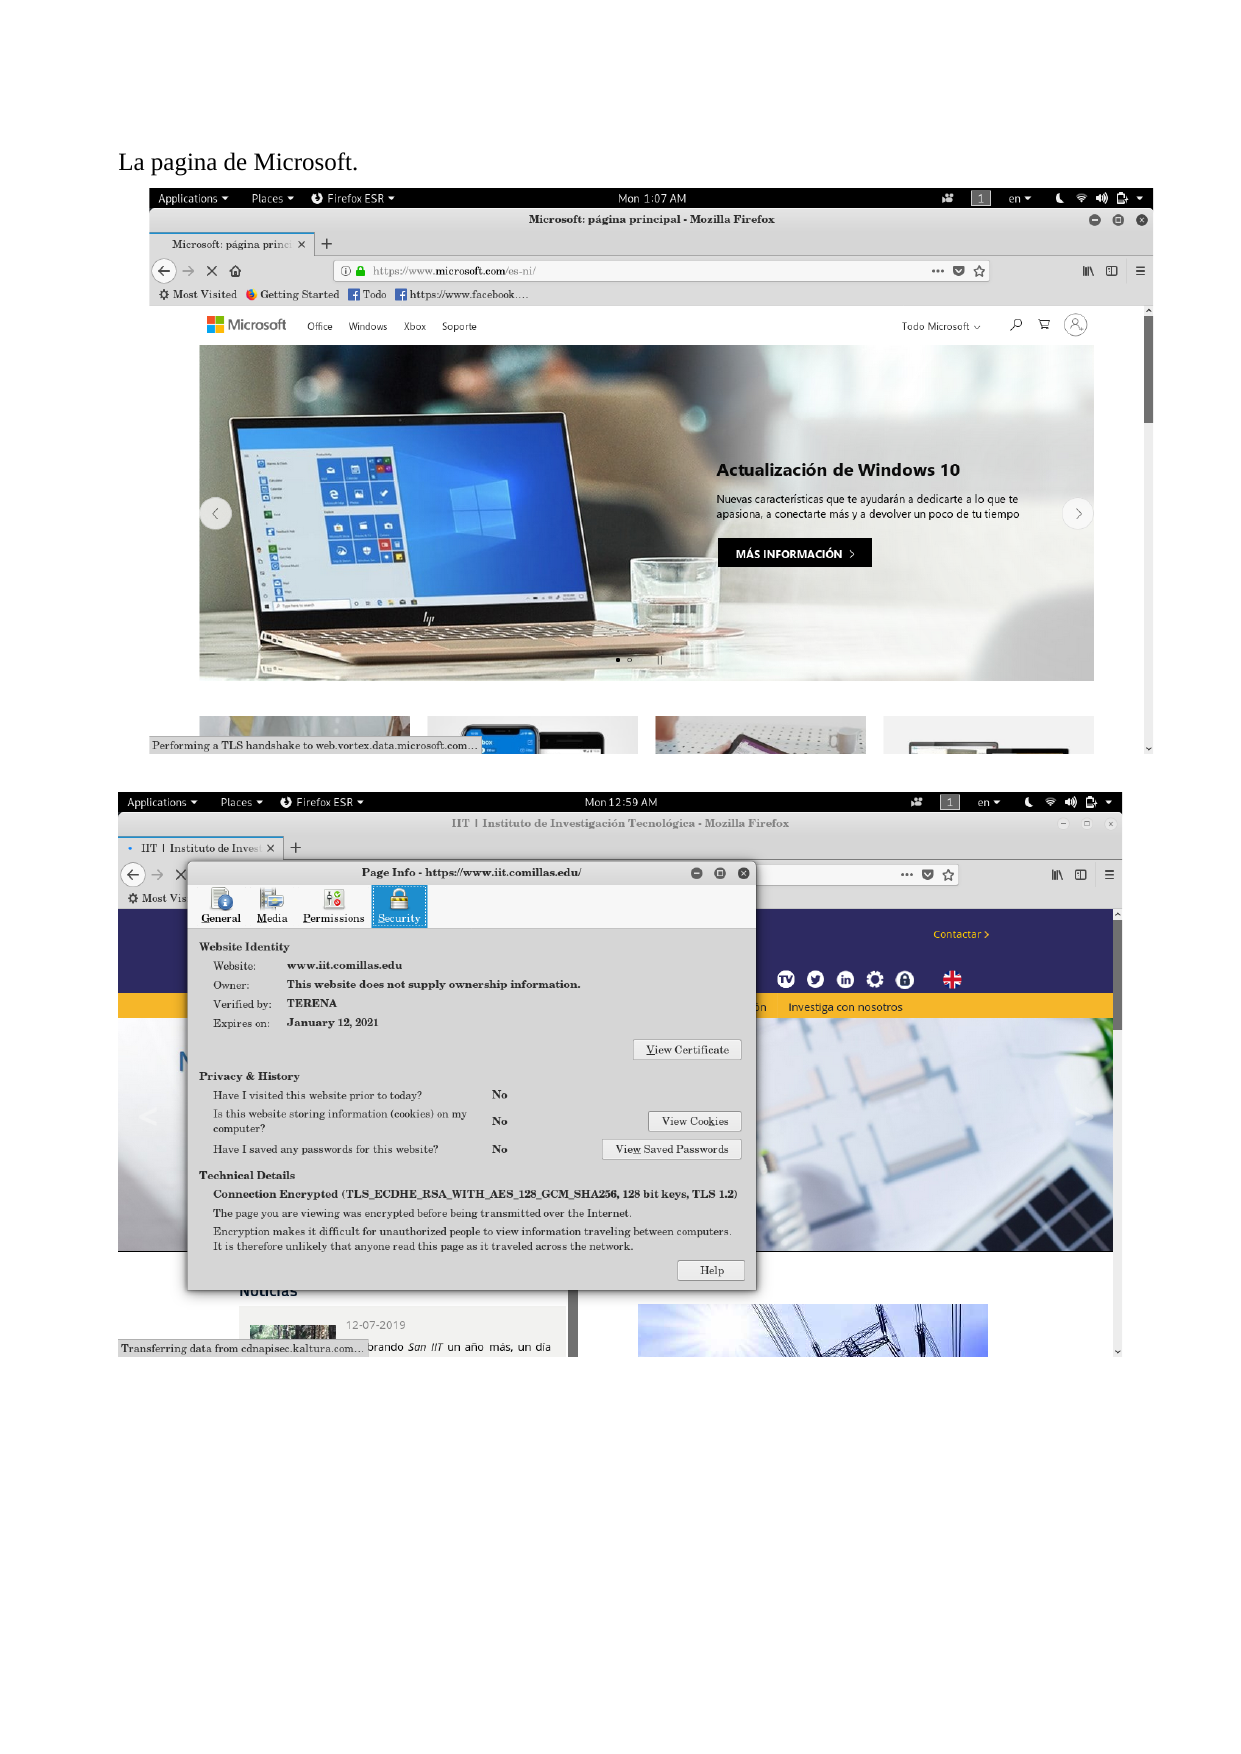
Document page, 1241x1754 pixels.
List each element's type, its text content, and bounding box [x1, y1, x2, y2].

text La pagina de Microsoft. [118, 147, 1122, 176]
picture [118, 792, 1123, 1357]
picture [149, 188, 1154, 754]
